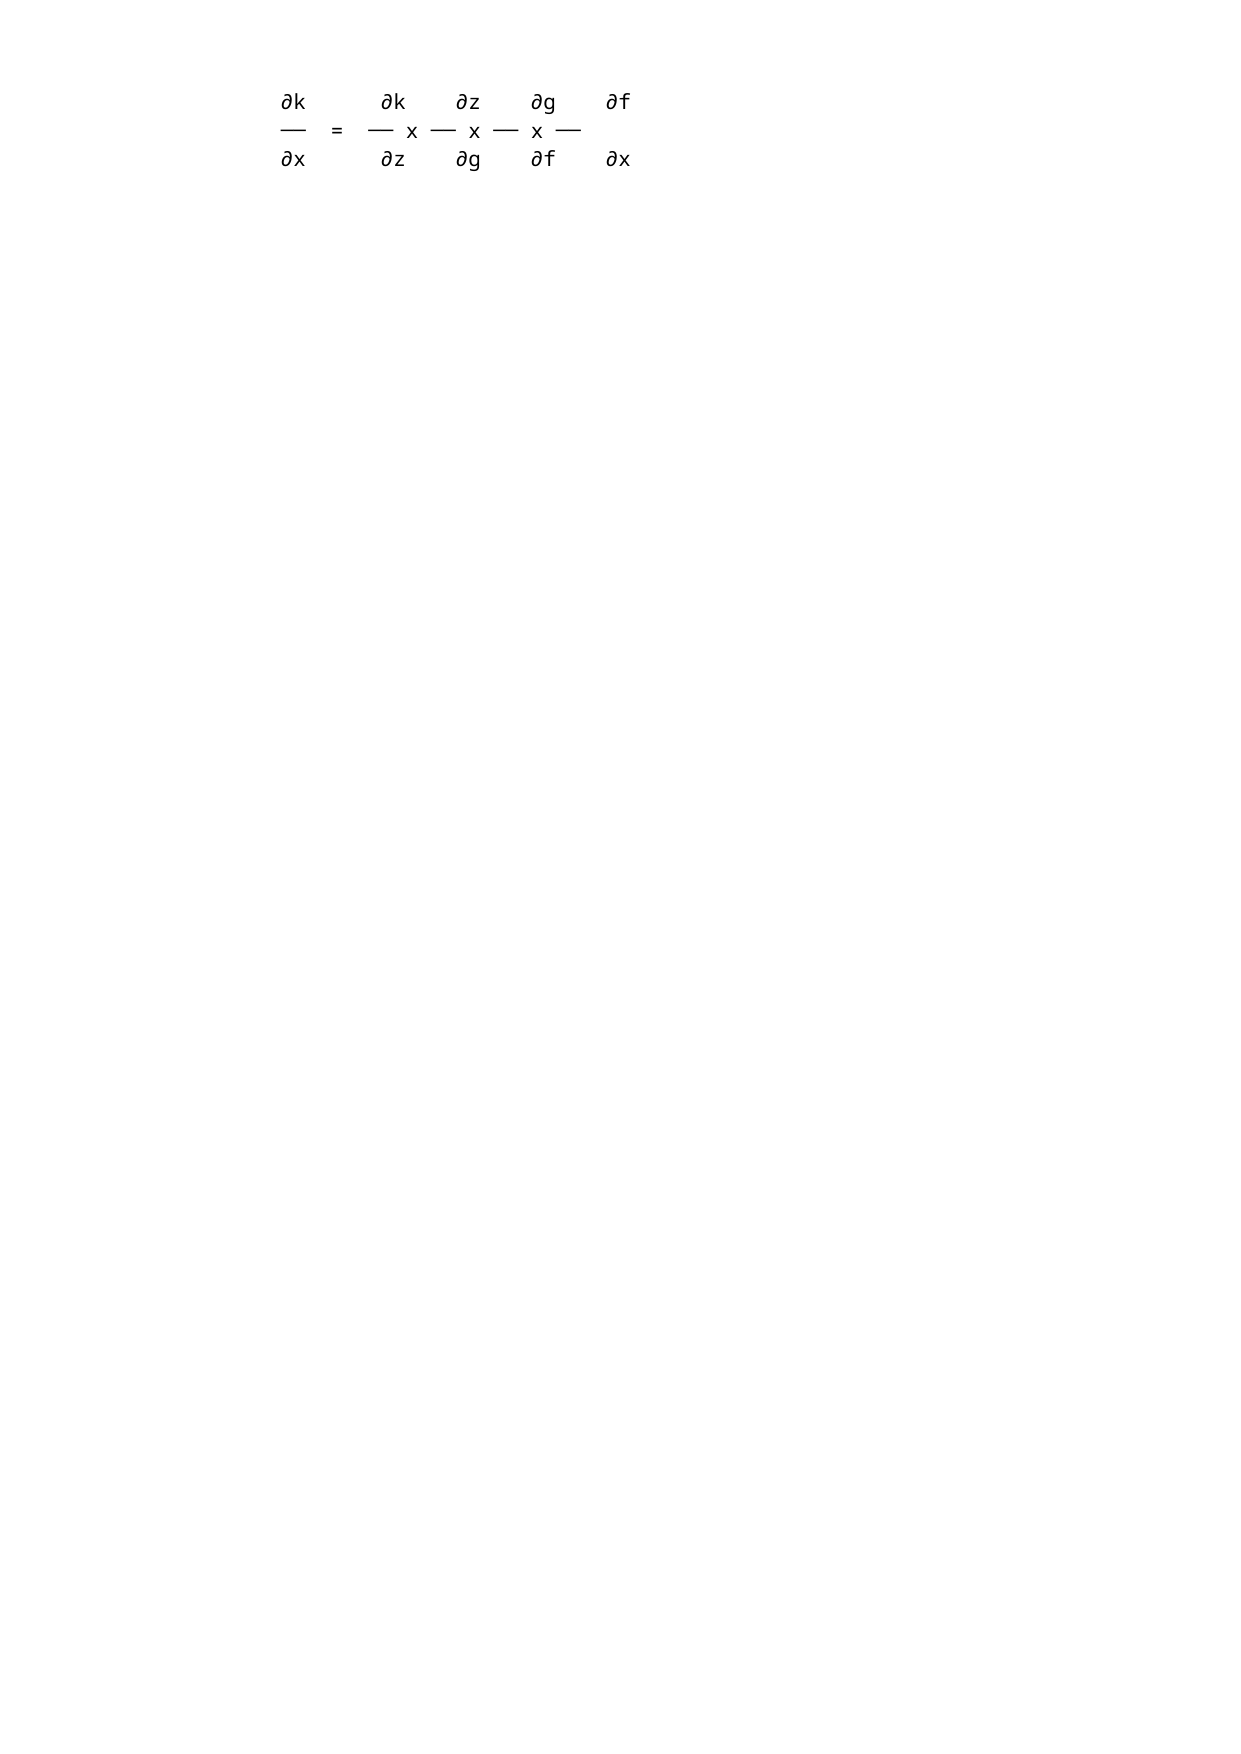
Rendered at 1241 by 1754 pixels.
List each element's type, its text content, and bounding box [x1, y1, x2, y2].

text ∂k ∂k ∂z ∂g ∂f [59, 87, 1181, 116]
text ── = ── x ── x ── x ── [59, 116, 1181, 144]
text ∂x ∂z ∂g ∂f ∂x [59, 144, 1181, 173]
